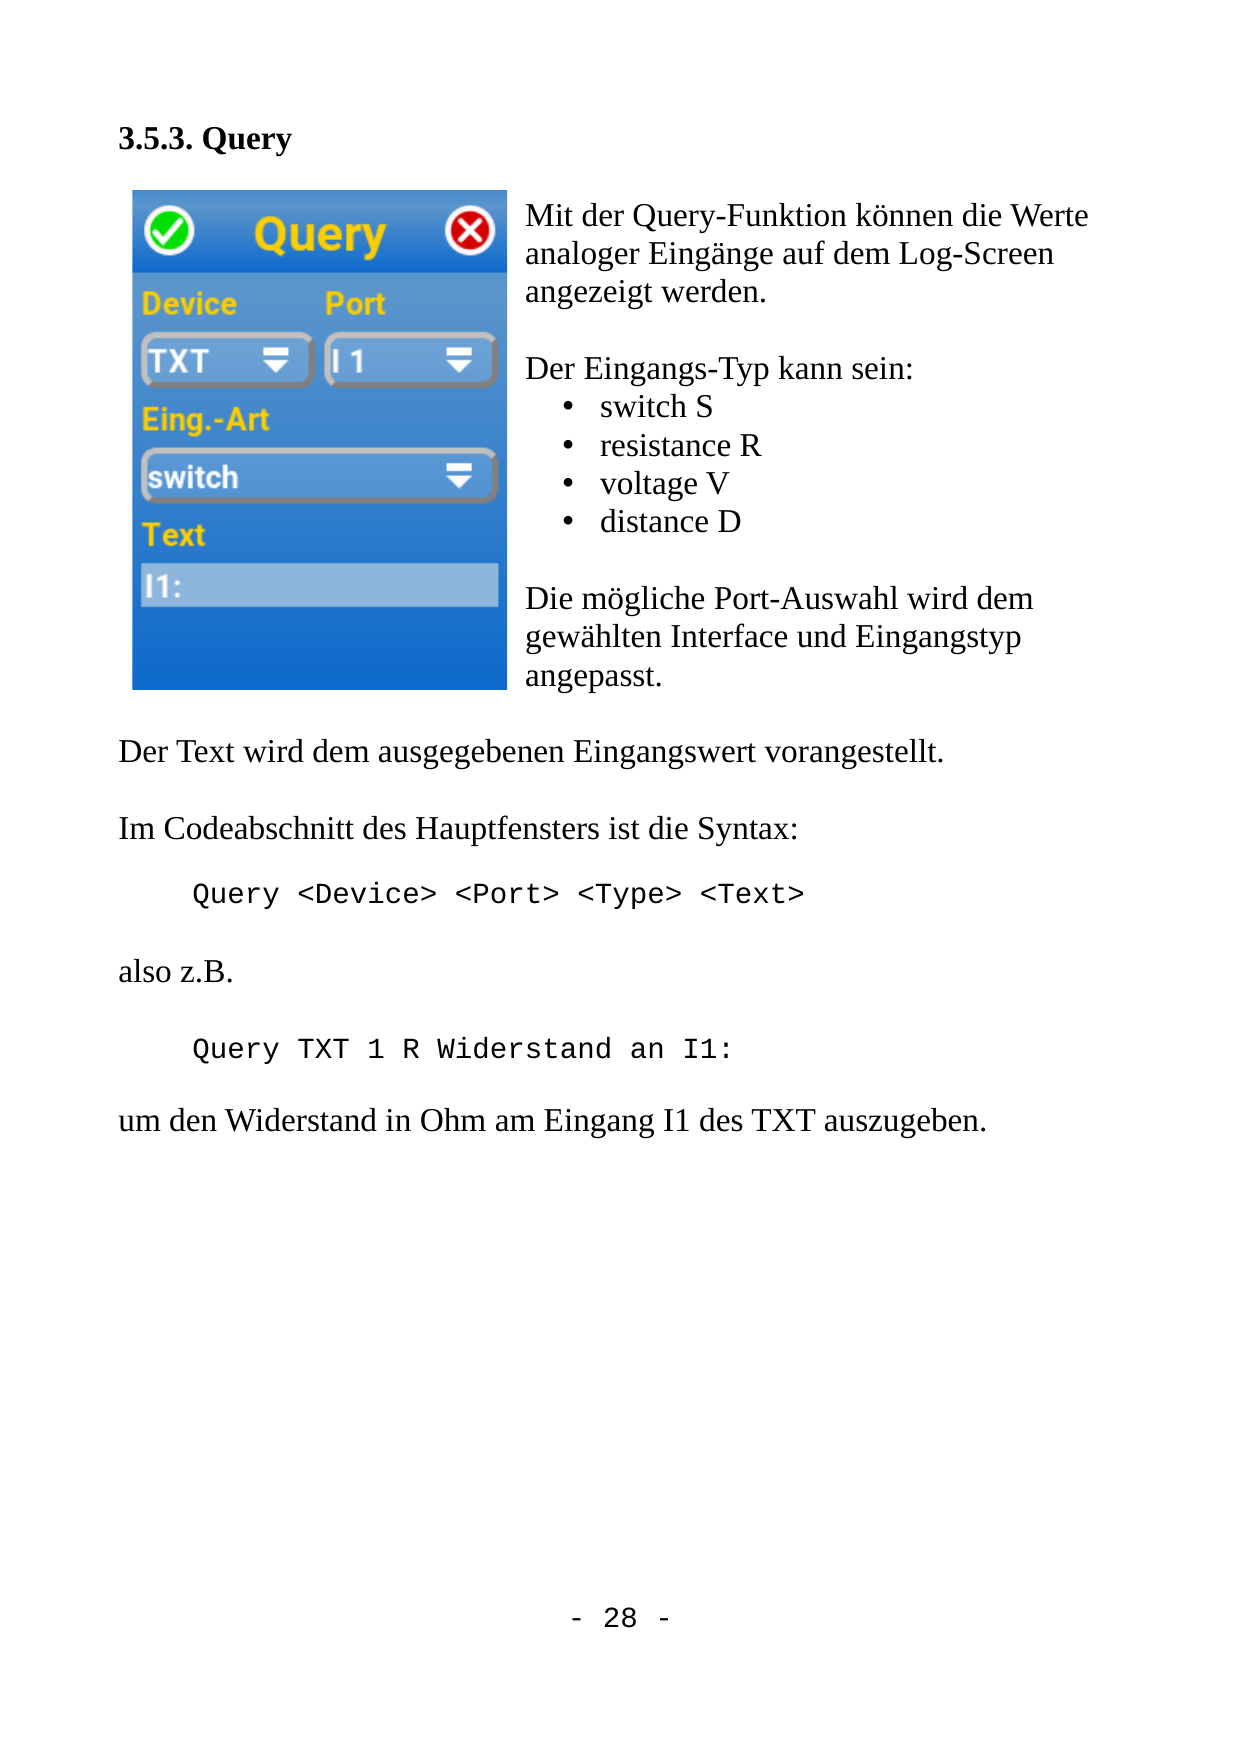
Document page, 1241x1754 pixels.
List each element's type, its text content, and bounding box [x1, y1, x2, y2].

text Der Text wird dem ausgegebenen Eingangswert vorangestellt. [118, 731, 1122, 770]
text Query <Device> <Port> <Type> <Text> [118, 879, 1122, 912]
list resistance R [508, 425, 1122, 463]
text Query TXT 1 R Widerstand an I1: [118, 1027, 1122, 1067]
text Der Eingangs-Typ kann sein: [508, 348, 1122, 386]
list switch S [508, 386, 1122, 425]
list voltage V [508, 463, 1122, 501]
text Im Codeabschnitt des Hauptfensters ist die Syntax: [118, 808, 1122, 846]
picture [132, 190, 508, 690]
text also z.B. [118, 951, 1122, 989]
text um den Widerstand in Ohm am Eingang I1 des TXT auszugeben. [118, 1100, 1122, 1139]
text Die mögliche Port-Auswahl wird dem gewählten Interface und Eingangstyp angepasst. [118, 578, 1122, 693]
text Mit der Query-Funktion können die Werte analoger Eingänge auf dem Log-Screen angezeigt werden. [508, 195, 1122, 310]
list distance D [508, 501, 1122, 540]
text 3.5.3. Query [118, 118, 1122, 156]
